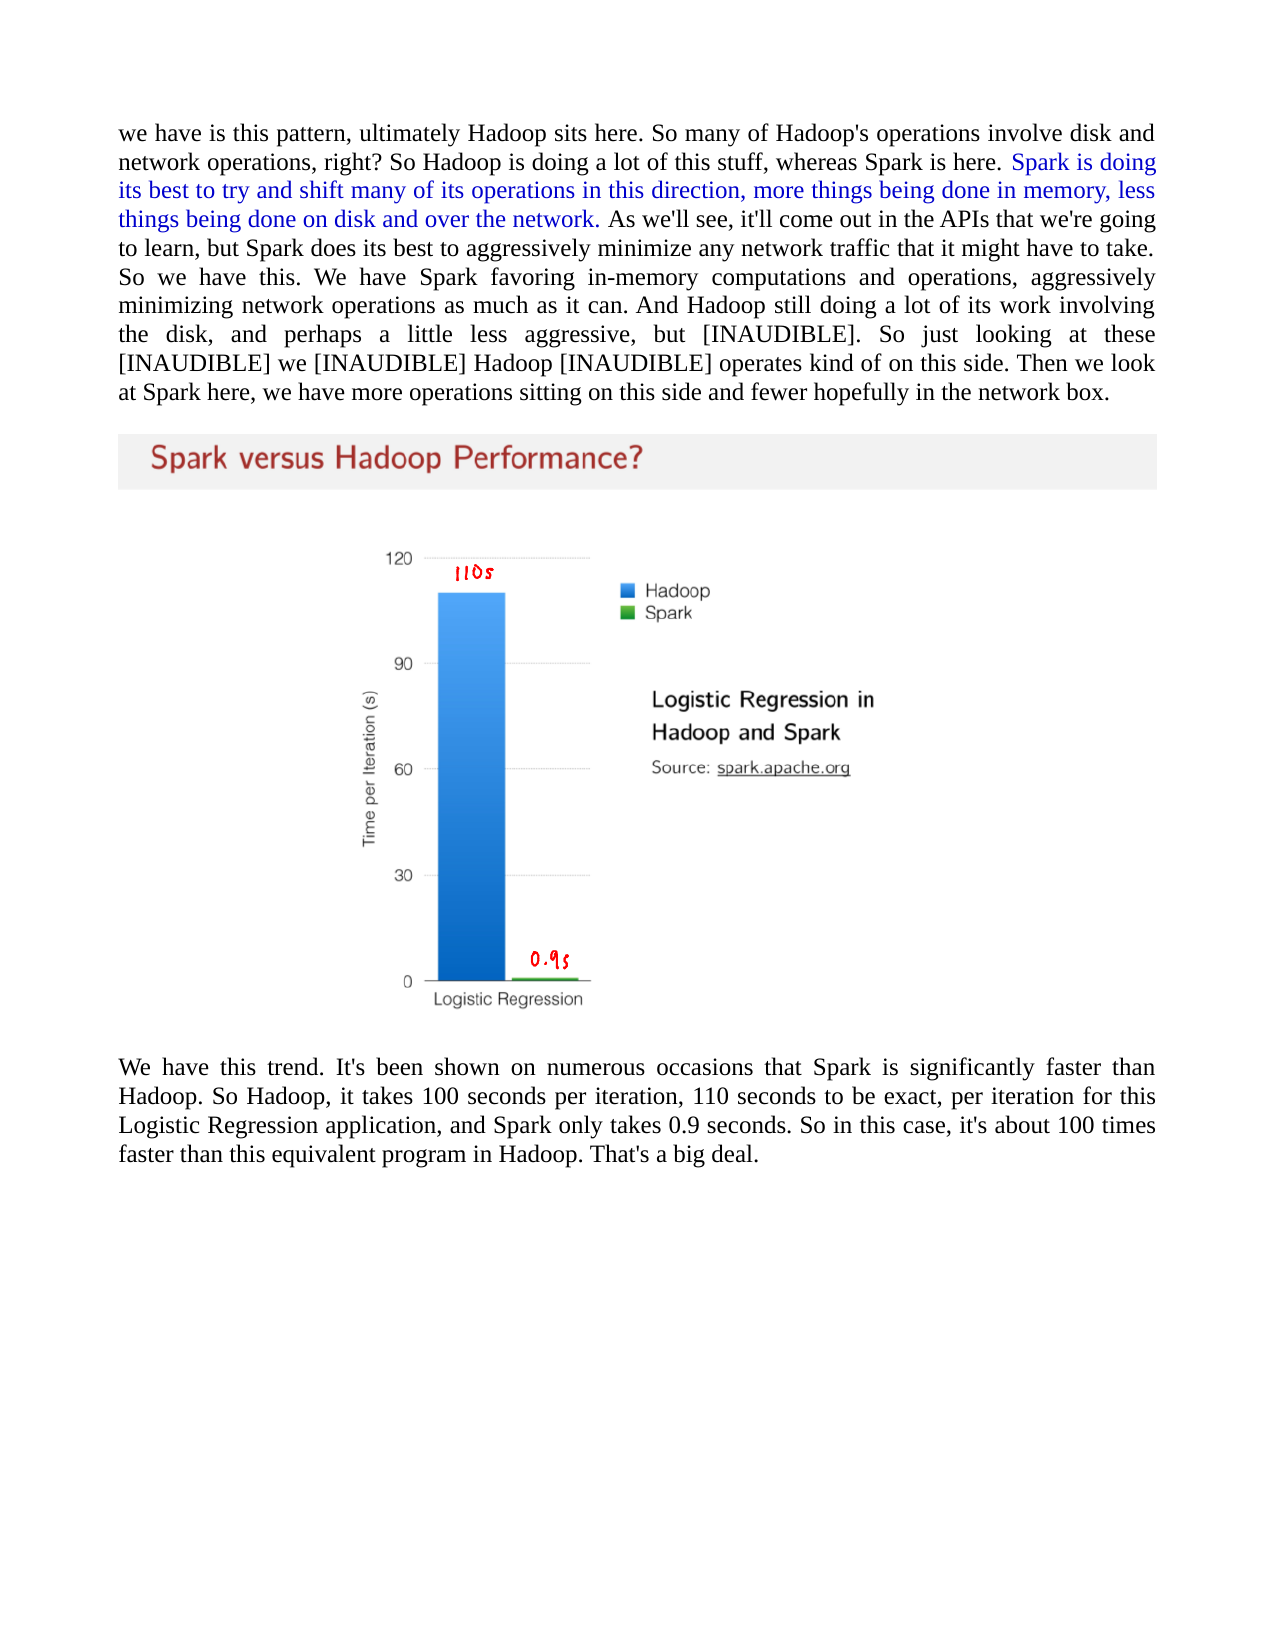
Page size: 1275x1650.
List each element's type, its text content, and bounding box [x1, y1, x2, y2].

text we have is this pattern, ultimately Hadoop sits here. So many of Hadoop's operations involve disk and network operations, right? So Hadoop is doing a lot of this stuff, whereas Spark is here. Spark is doing its best to try and shift many of its operations in this direction, more things being done in memory, less things being done on disk and over the network. As we'll see, it'll come out in the APIs that we're going to learn, but Spark does its best to aggressively minimize any network traffic that it might have to take. So we have this. We have Spark favoring in-memory computations and operations, aggressively minimizing network operations as much as it can. And Hadoop still doing a lot of its work involving the disk, and perhaps a little less aggressive, but [INAUDIBLE]. So just looking at these [INAUDIBLE] we [INAUDIBLE] Hadoop [INAUDIBLE] operates kind of on this side. Then we look at Spark here, we have more operations sitting on this side and fewer hopefully in the network box. [118, 118, 1157, 406]
picture [118, 434, 1157, 1024]
text We have this trend. It's been shown on numerous occasions that Spark is significantly faster than Hadoop. So Hadoop, it takes 100 seconds per iteration, 110 seconds to be exact, per iteration for this Logistic Regression application, and Spark only takes 0.9 seconds. So in this case, it's about 100 times faster than this equivalent program in Hadoop. That's a big deal. [118, 1052, 1157, 1167]
